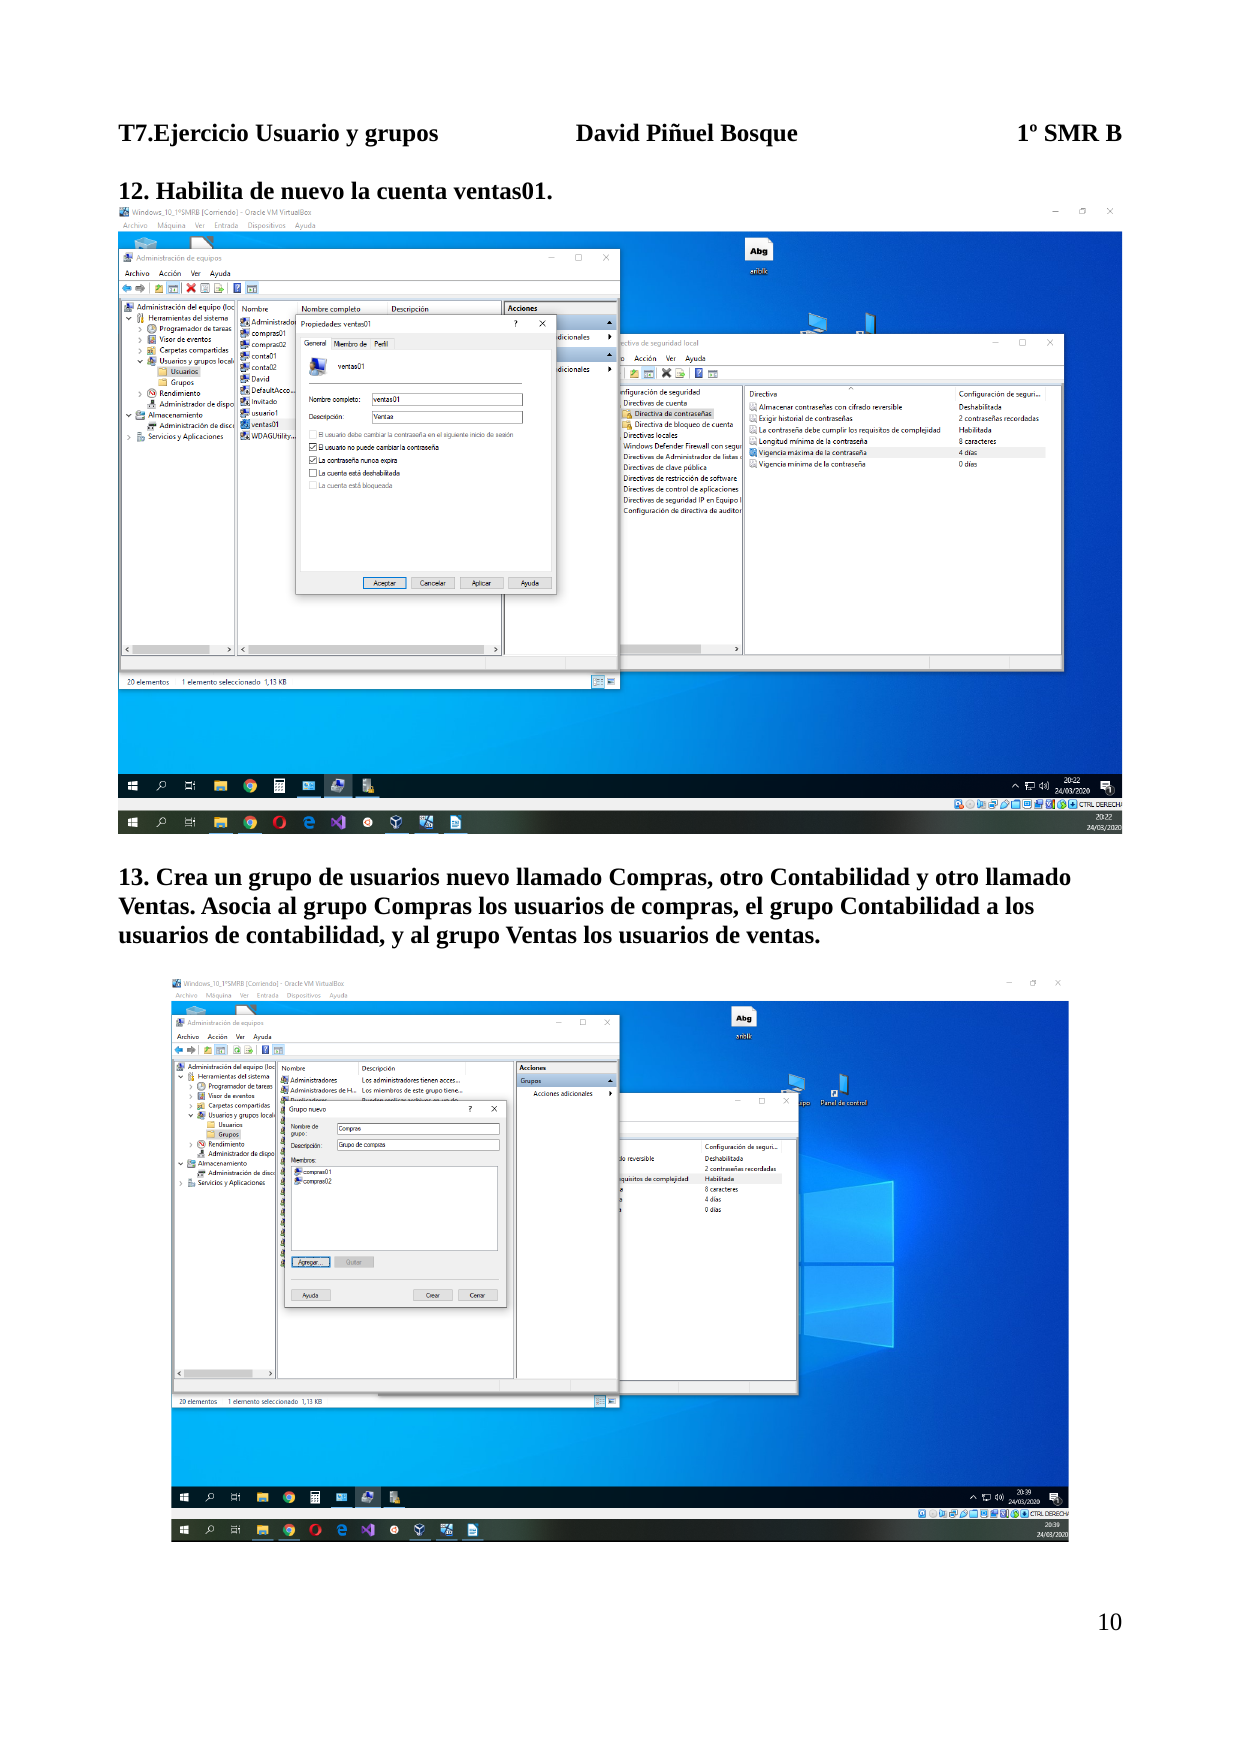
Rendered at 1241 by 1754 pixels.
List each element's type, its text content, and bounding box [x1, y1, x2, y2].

text 13. Crea un grupo de usuarios nuevo llamado Compras, otro Contabilidad y otro llamado Ventas. Asocia al grupo Compras los usuarios de compras, el grupo Contabilidad a los usuarios de contabilidad, y al grupo Ventas los usuarios de ventas. [118, 862, 1122, 949]
text 12. Habilita de nuevo la cuenta ventas01. [118, 176, 1122, 205]
picture [171, 977, 1069, 1542]
picture [118, 205, 1123, 834]
